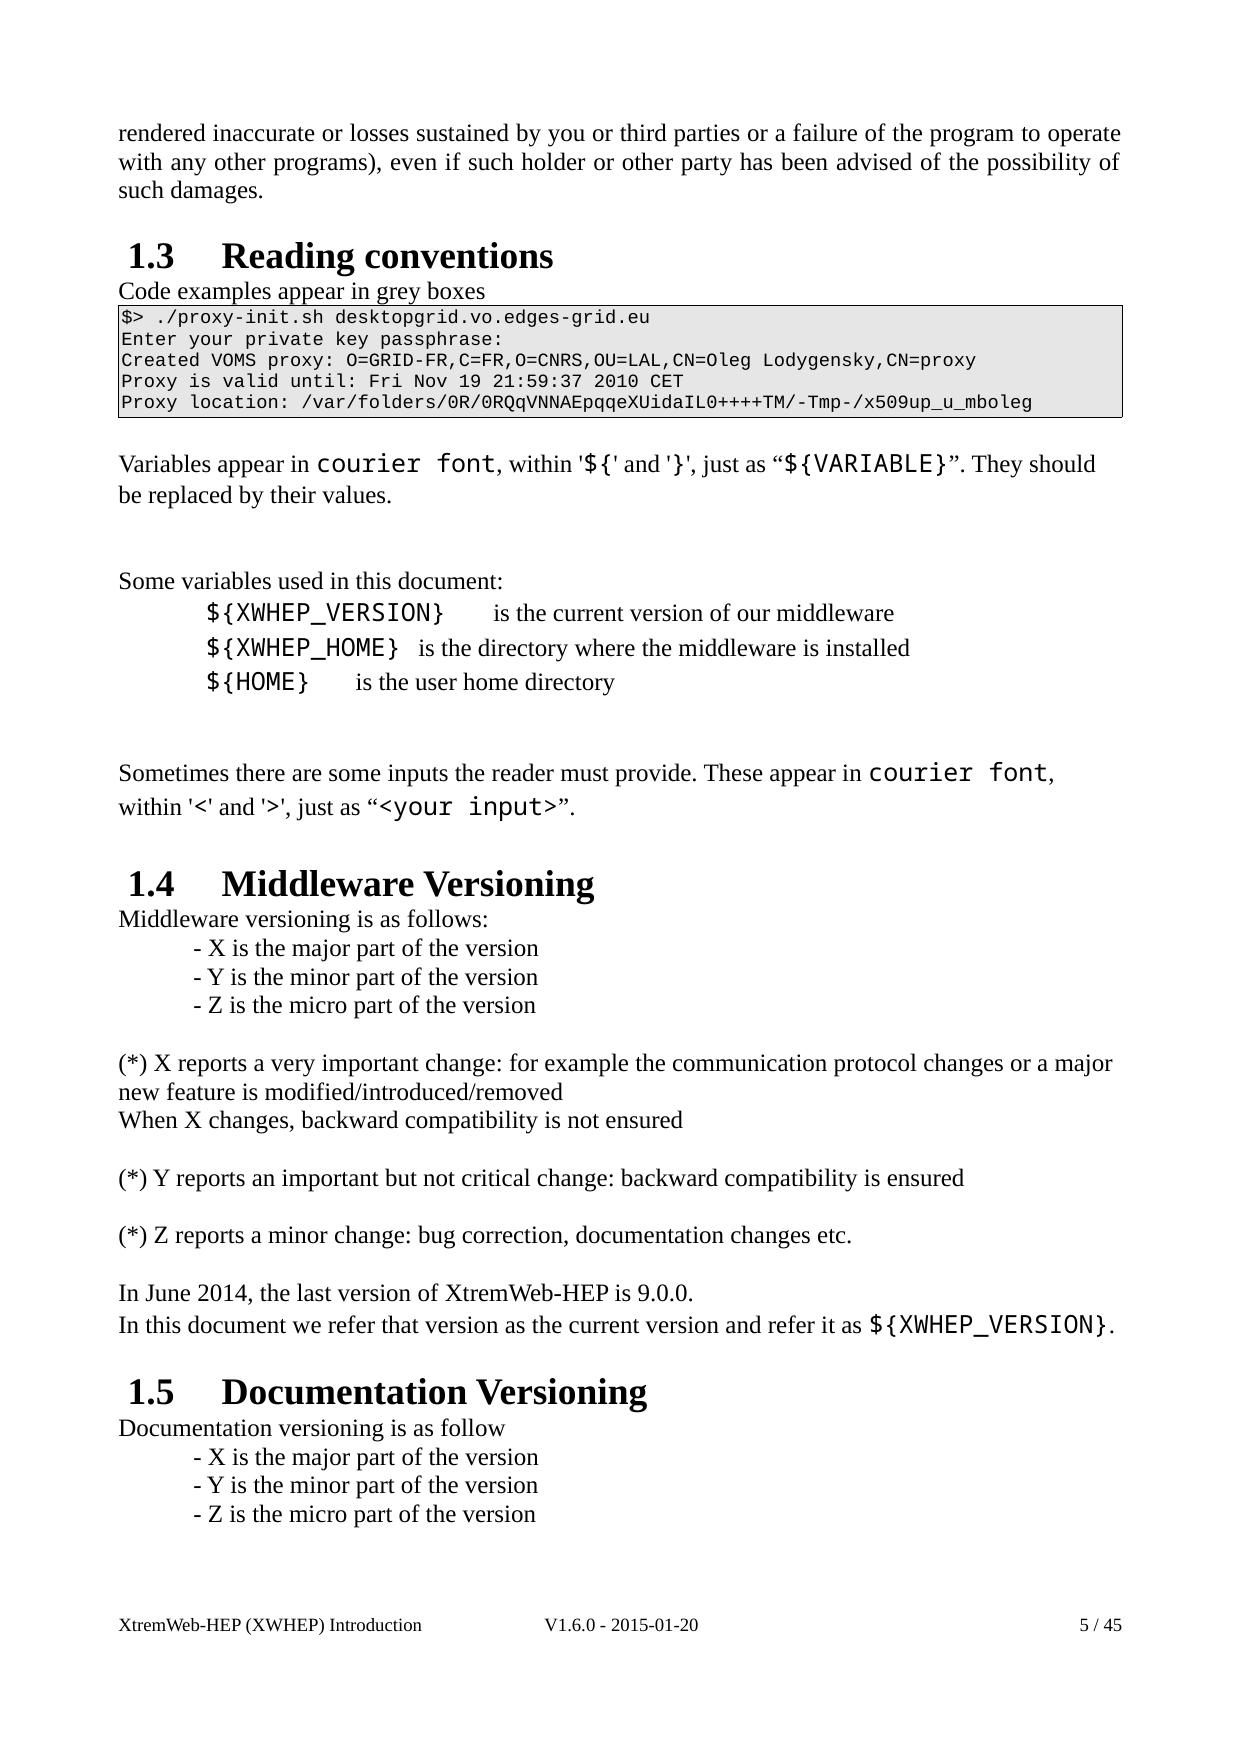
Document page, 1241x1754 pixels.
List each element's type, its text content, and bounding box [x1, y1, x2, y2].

text When X changes, backward compatibility is not ensured [118, 1106, 1122, 1134]
text - Z is the micro part of the version [118, 1499, 1122, 1528]
text Some variables used in this document: [118, 566, 1122, 595]
text (*) Y reports an important but not critical change: backward compatibility is ensured [118, 1163, 1122, 1192]
text Documentation versioning is as follow [118, 1413, 1122, 1442]
subtitle Documentation Versioning [118, 1370, 1122, 1413]
text Proxy is valid until: Fri Nov 19 21:59:37 2010 CET [119, 369, 1122, 390]
text - Y is the minor part of the version [118, 1470, 1122, 1499]
text - X is the major part of the version [118, 933, 1122, 962]
subtitle Middleware Versioning [118, 861, 1122, 904]
text Sometimes there are some inputs the reader must provide. These appear in courier font, within '<' and '>', just as “<your input>”. [118, 755, 1122, 823]
text ${XWHEP_HOME} is the directory where the middleware is installed [206, 629, 1122, 663]
text In this document we refer that version as the current version and refer it as ${XWHEP_VERSION}. [118, 1307, 1122, 1341]
text Code examples appear in grey boxes [118, 276, 1122, 305]
text - Y is the minor part of the version [118, 962, 1122, 991]
text Created VOMS proxy: O=GRID-FR,C=FR,O=CNRS,OU=LAL,CN=Oleg Lodygensky,CN=proxy [119, 347, 1122, 369]
text - X is the major part of the version [118, 1442, 1122, 1470]
text (*) Z reports a minor change: bug correction, documentation changes etc. [118, 1221, 1122, 1249]
text Proxy location: /var/folders/0R/0RQqVNNAEpqqeXUidaIL0++++TM/-Tmp-/x509up_u_mboleg [119, 390, 1122, 417]
text Enter your private key passphrase: [119, 326, 1122, 347]
text $> ./proxy-init.sh desktopgrid.vo.edges-grid.eu [119, 306, 1122, 326]
text Middleware versioning is as follows: [118, 904, 1122, 933]
text RENDERED INACCURATE OR LOSSES SUSTAINED BY YOU OR THIRD PARTIES OR A FAILURE OF THE PROGRAM TO OPERATE WITH ANY OTHER PROGRAMS), EVEN IF SUCH HOLDER OR OTHER PARTY HAS BEEN ADVISED OF THE POSSIBILITY OF SUCH DAMAGES. [118, 118, 1122, 204]
text - Z is the micro part of the version [118, 991, 1122, 1019]
text Variables appear in courier font, within '${' and '}', just as “${VARIABLE}”. They should be replaced by their values. [118, 446, 1122, 509]
text ${XWHEP_VERSION} is the current version of our middleware [206, 595, 1122, 629]
text (*) X reports a very important change: for example the communication protocol changes or a major new feature is modified/introduced/removed [118, 1048, 1122, 1106]
text In June 2014, the last version of XtremWeb-HEP is 9.0.0. [118, 1278, 1122, 1307]
subtitle Reading conventions [118, 233, 1122, 276]
text ${HOME} is the user home directory [206, 663, 1122, 697]
